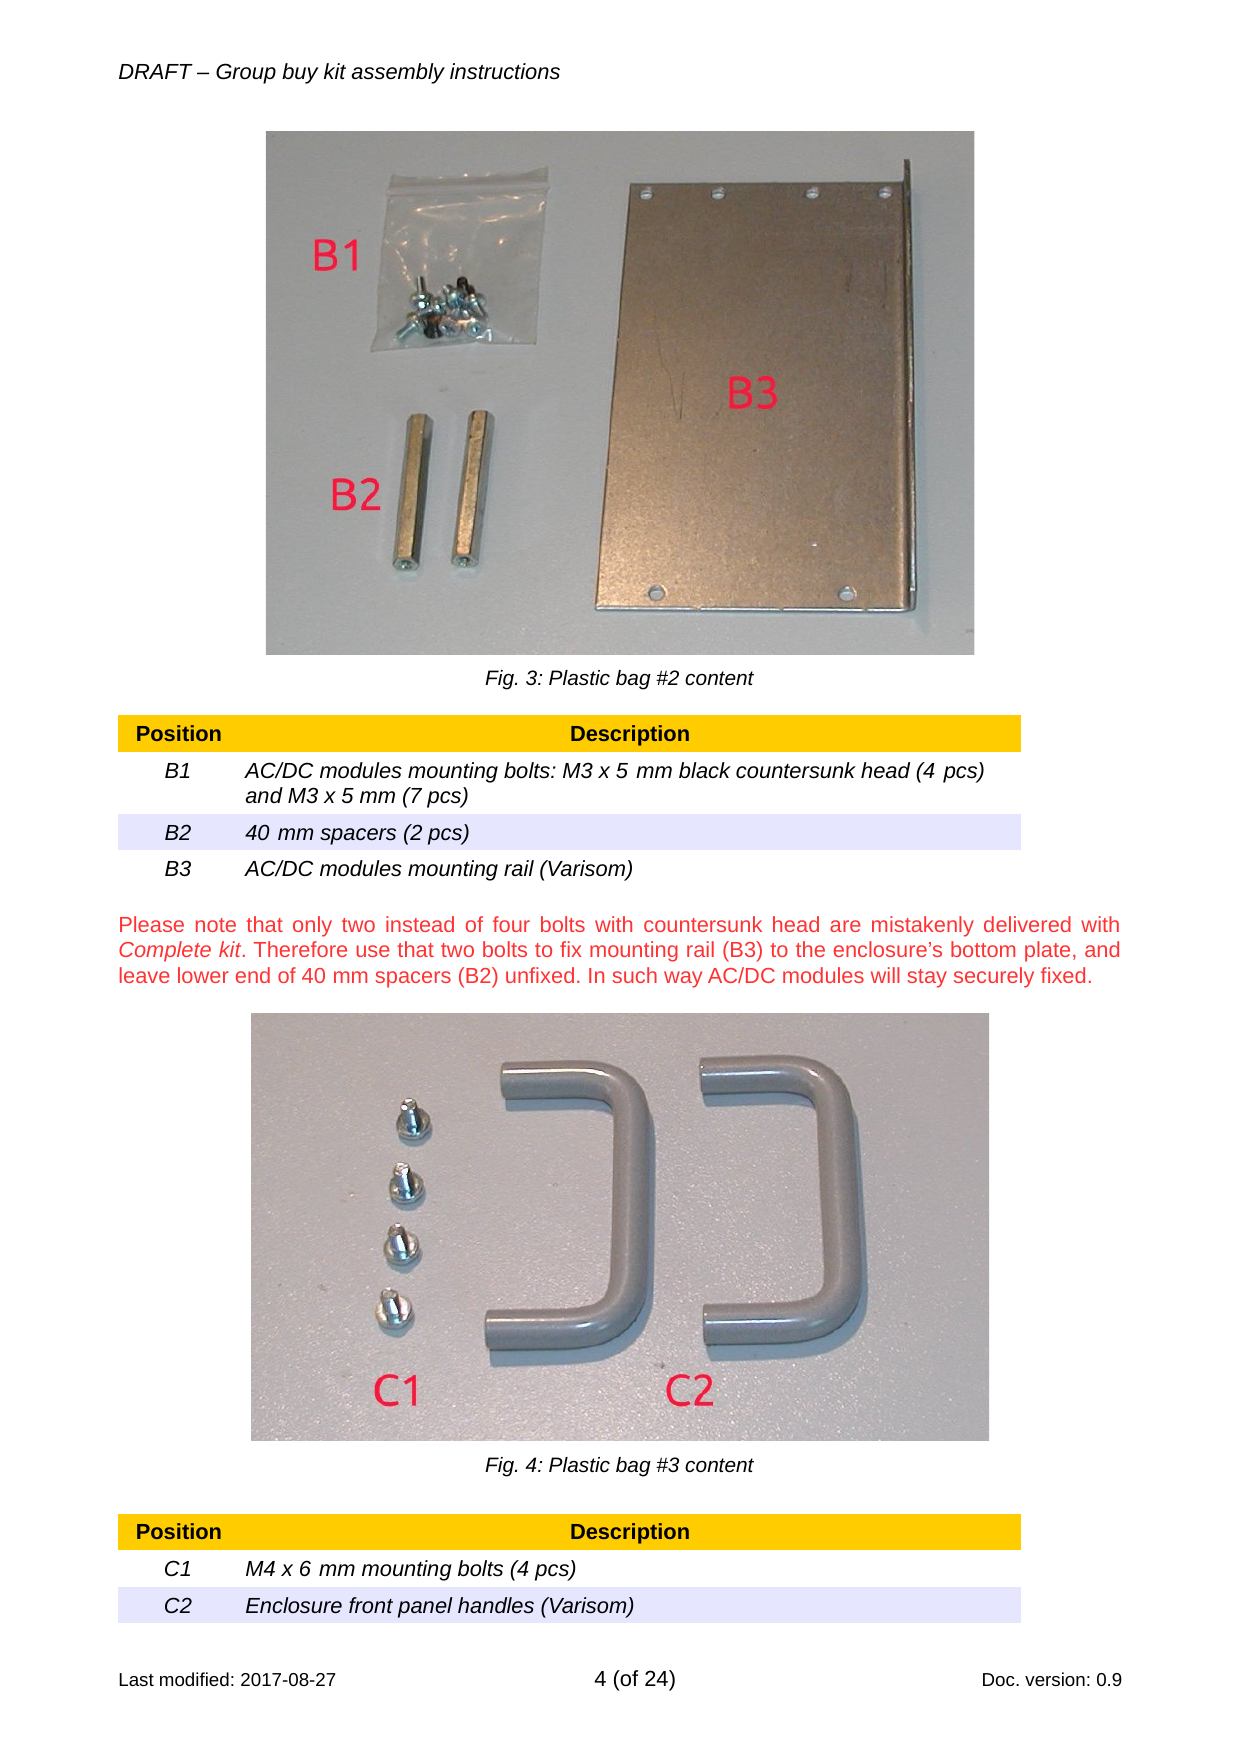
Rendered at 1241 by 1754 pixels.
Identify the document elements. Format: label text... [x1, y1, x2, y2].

table_cell AC/DC modules mounting rail (Varisom) [239, 850, 1021, 887]
picture [251, 1013, 990, 1441]
table_cell 40 mm spacers (2 pcs) [239, 814, 1021, 850]
table_header Position [118, 1514, 239, 1550]
table_cell B3 [118, 850, 239, 887]
table_cell B2 [118, 814, 239, 850]
picture [265, 131, 975, 655]
table_header Position [118, 715, 239, 752]
text Please note that only two instead of four bolts with countersunk head are mistakenly delivered with Complete kit. Therefore use that two bolts to fix mounting rail (B3) to the enclosure’s bottom plate, and leave lower end of 40 mm spacers (B2) unfixed. In such way AC/DC modules will stay securely fixed. [118, 912, 1122, 988]
table_header Description [239, 715, 1021, 752]
table_cell B1 [118, 752, 239, 814]
text Fig. 3: Plastic bag #2 content [266, 655, 974, 690]
table_cell M4 x 6 mm mounting bolts (4 pcs) [239, 1550, 1021, 1587]
text Fig. 4: Plastic bag #3 content [251, 1441, 989, 1476]
table_cell AC/DC modules mounting bolts: M3 x 5 mm black countersunk head (4 pcs) and M3 x 5 mm (7 pcs) [239, 752, 1021, 814]
table_cell C2 [118, 1587, 239, 1623]
table_cell C1 [118, 1550, 239, 1587]
table_header Description [239, 1514, 1021, 1550]
table_cell Enclosure front panel handles (Varisom) [239, 1587, 1021, 1623]
